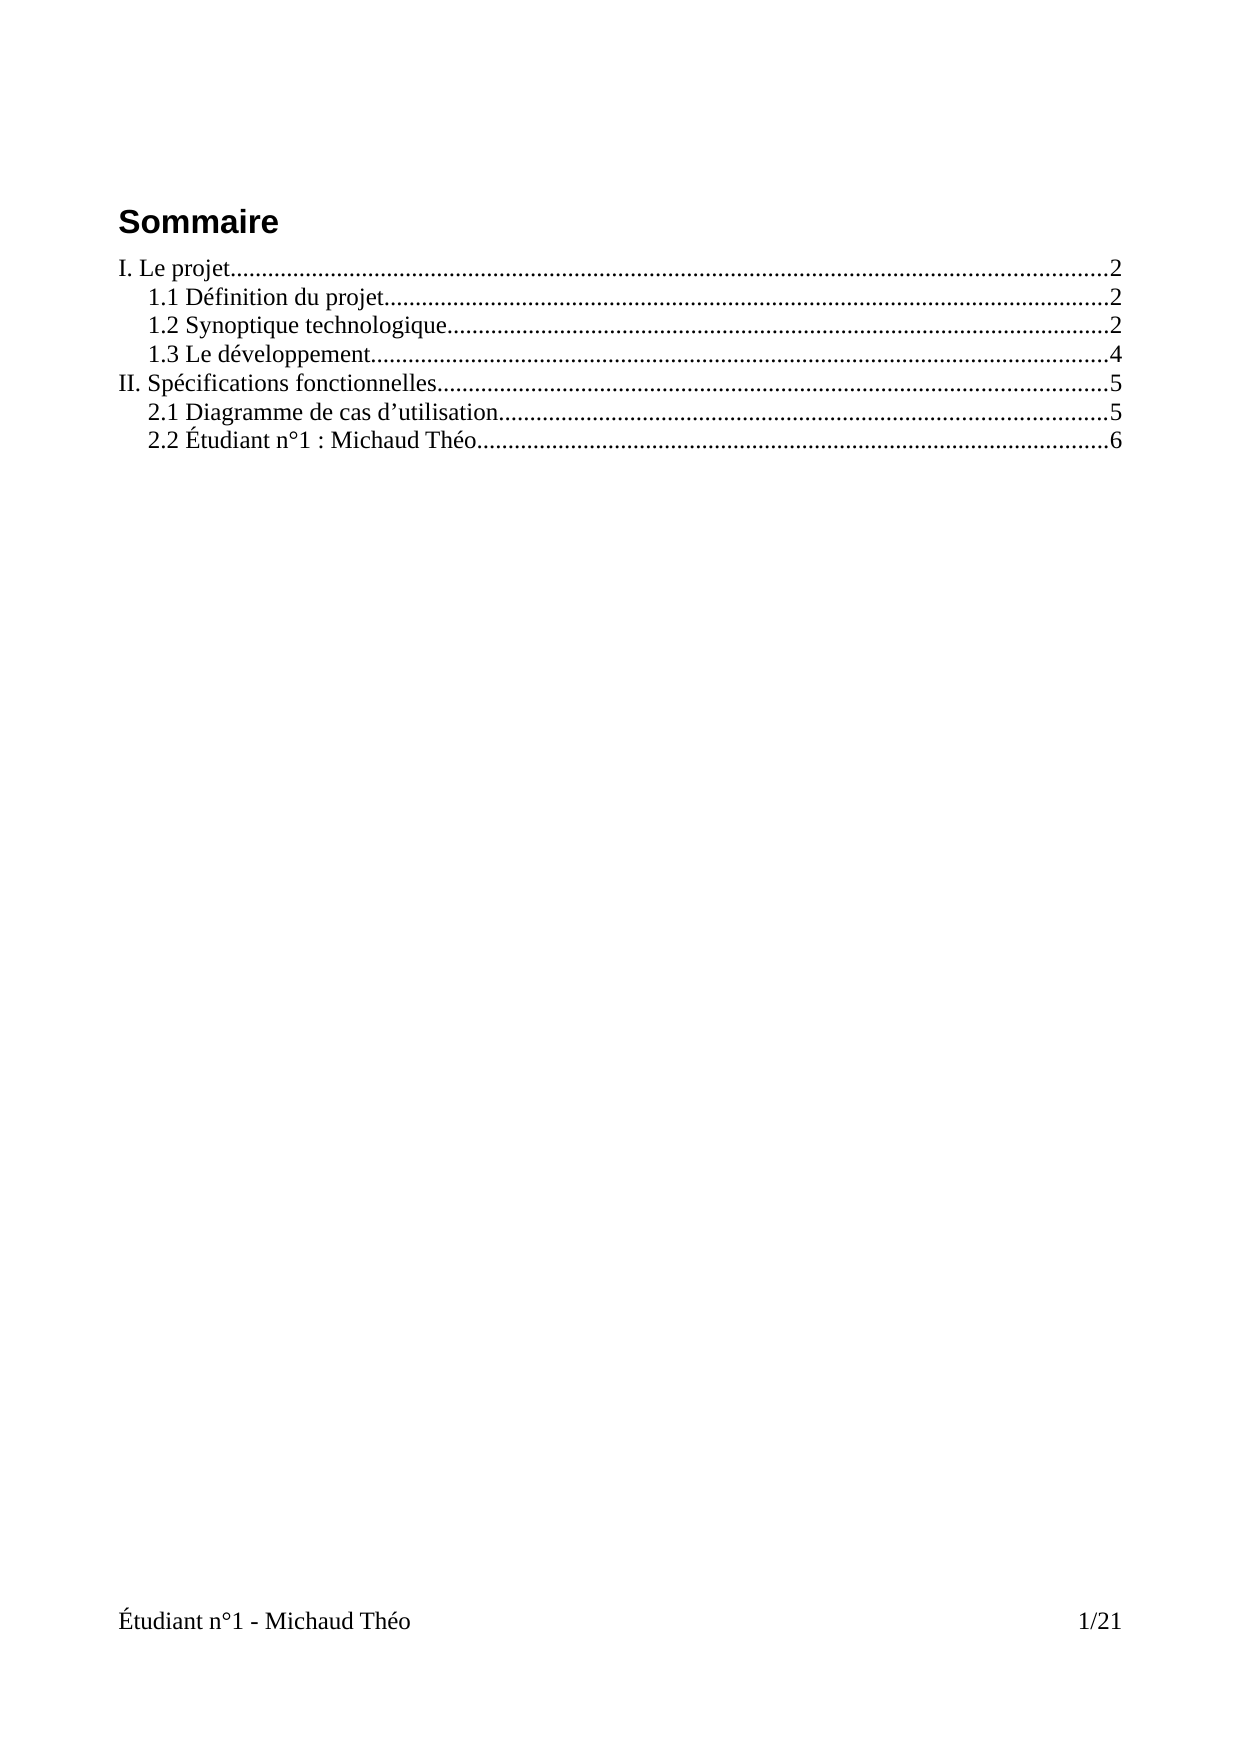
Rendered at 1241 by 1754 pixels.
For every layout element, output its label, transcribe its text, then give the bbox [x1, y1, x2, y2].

text 1.2 Synoptique technologique 2 [148, 311, 1122, 339]
text 1.3 Le développement 4 [148, 339, 1122, 368]
text 1.1 Définition du projet 2 [148, 282, 1122, 311]
text 2.2 Étudiant n°1 : Michaud Théo 6 [148, 426, 1122, 454]
text II. Spécifications fonctionnelles 5 [118, 368, 1122, 397]
subtitle Sommaire [118, 202, 1122, 241]
text I. Le projet 2 [118, 253, 1122, 282]
text 2.1 Diagramme de cas d’utilisation 5 [148, 397, 1122, 426]
